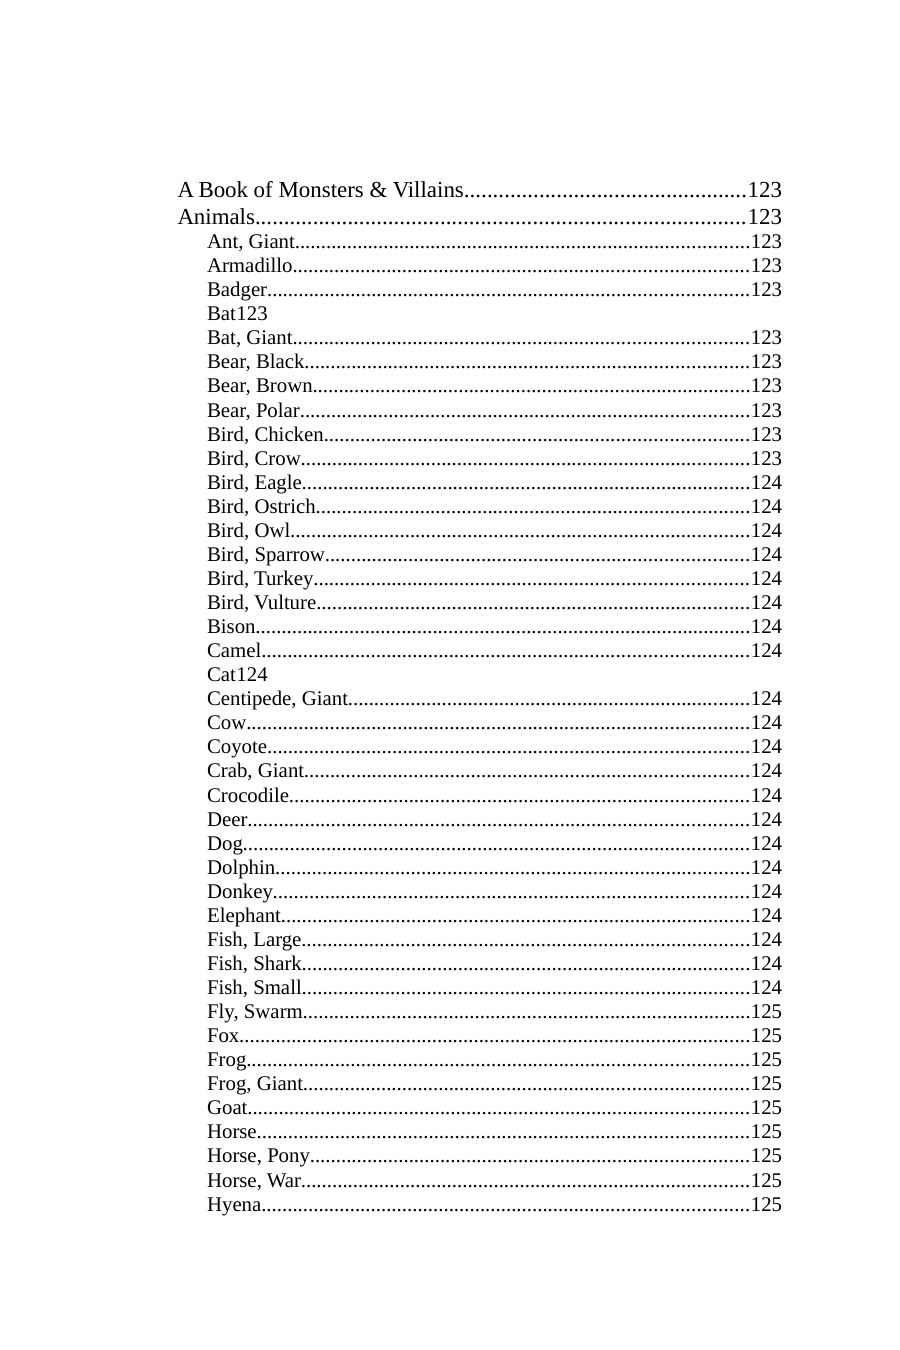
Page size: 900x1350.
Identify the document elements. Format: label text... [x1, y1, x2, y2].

text Bird, Ostrich 124 [207, 494, 782, 518]
text Coyote 124 [207, 734, 782, 758]
text Crab, Giant 124 [207, 758, 782, 782]
text Bat, Giant 123 [207, 325, 782, 349]
text Bird, Owl 124 [207, 518, 782, 542]
text Camel 124 [207, 638, 782, 662]
text Bear, Polar 123 [207, 397, 782, 422]
text Ant, Giant 123 [207, 229, 782, 253]
text Fish, Large 124 [207, 927, 782, 951]
text Fish, Small 124 [207, 975, 782, 999]
text A Book of Monsters & Villains 123 [177, 176, 782, 203]
text Bird, Eagle 124 [207, 470, 782, 494]
text Bird, Vulture 124 [207, 590, 782, 614]
text Horse, Pony 125 [207, 1143, 782, 1167]
text Bear, Brown 123 [207, 373, 782, 397]
text Hyena 125 [207, 1192, 782, 1216]
text Frog 125 [207, 1047, 782, 1071]
text Fox 125 [207, 1023, 782, 1047]
text Armadillo 123 [207, 253, 782, 277]
text Cat 124 [207, 662, 782, 686]
text Bird, Chicken 123 [207, 422, 782, 446]
text Goat 125 [207, 1095, 782, 1119]
text Bison 124 [207, 614, 782, 638]
text Cow 124 [207, 710, 782, 734]
text Fish, Shark 124 [207, 951, 782, 975]
text Bird, Turkey 124 [207, 566, 782, 590]
text Bird, Sparrow 124 [207, 542, 782, 566]
text Dog 124 [207, 831, 782, 855]
text Dolphin 124 [207, 855, 782, 879]
text Donkey 124 [207, 879, 782, 903]
text Fly, Swarm 125 [207, 999, 782, 1023]
text Bear, Black 123 [207, 349, 782, 373]
text Animals 123 [177, 203, 782, 229]
text Frog, Giant 125 [207, 1071, 782, 1095]
text Bat 123 [207, 301, 782, 325]
text Centipede, Giant 124 [207, 686, 782, 710]
text Crocodile 124 [207, 782, 782, 807]
text Badger 123 [207, 277, 782, 301]
text Bird, Crow 123 [207, 446, 782, 470]
text Horse 125 [207, 1119, 782, 1143]
text Elephant 124 [207, 903, 782, 927]
text Horse, War 125 [207, 1167, 782, 1192]
text Deer 124 [207, 807, 782, 831]
